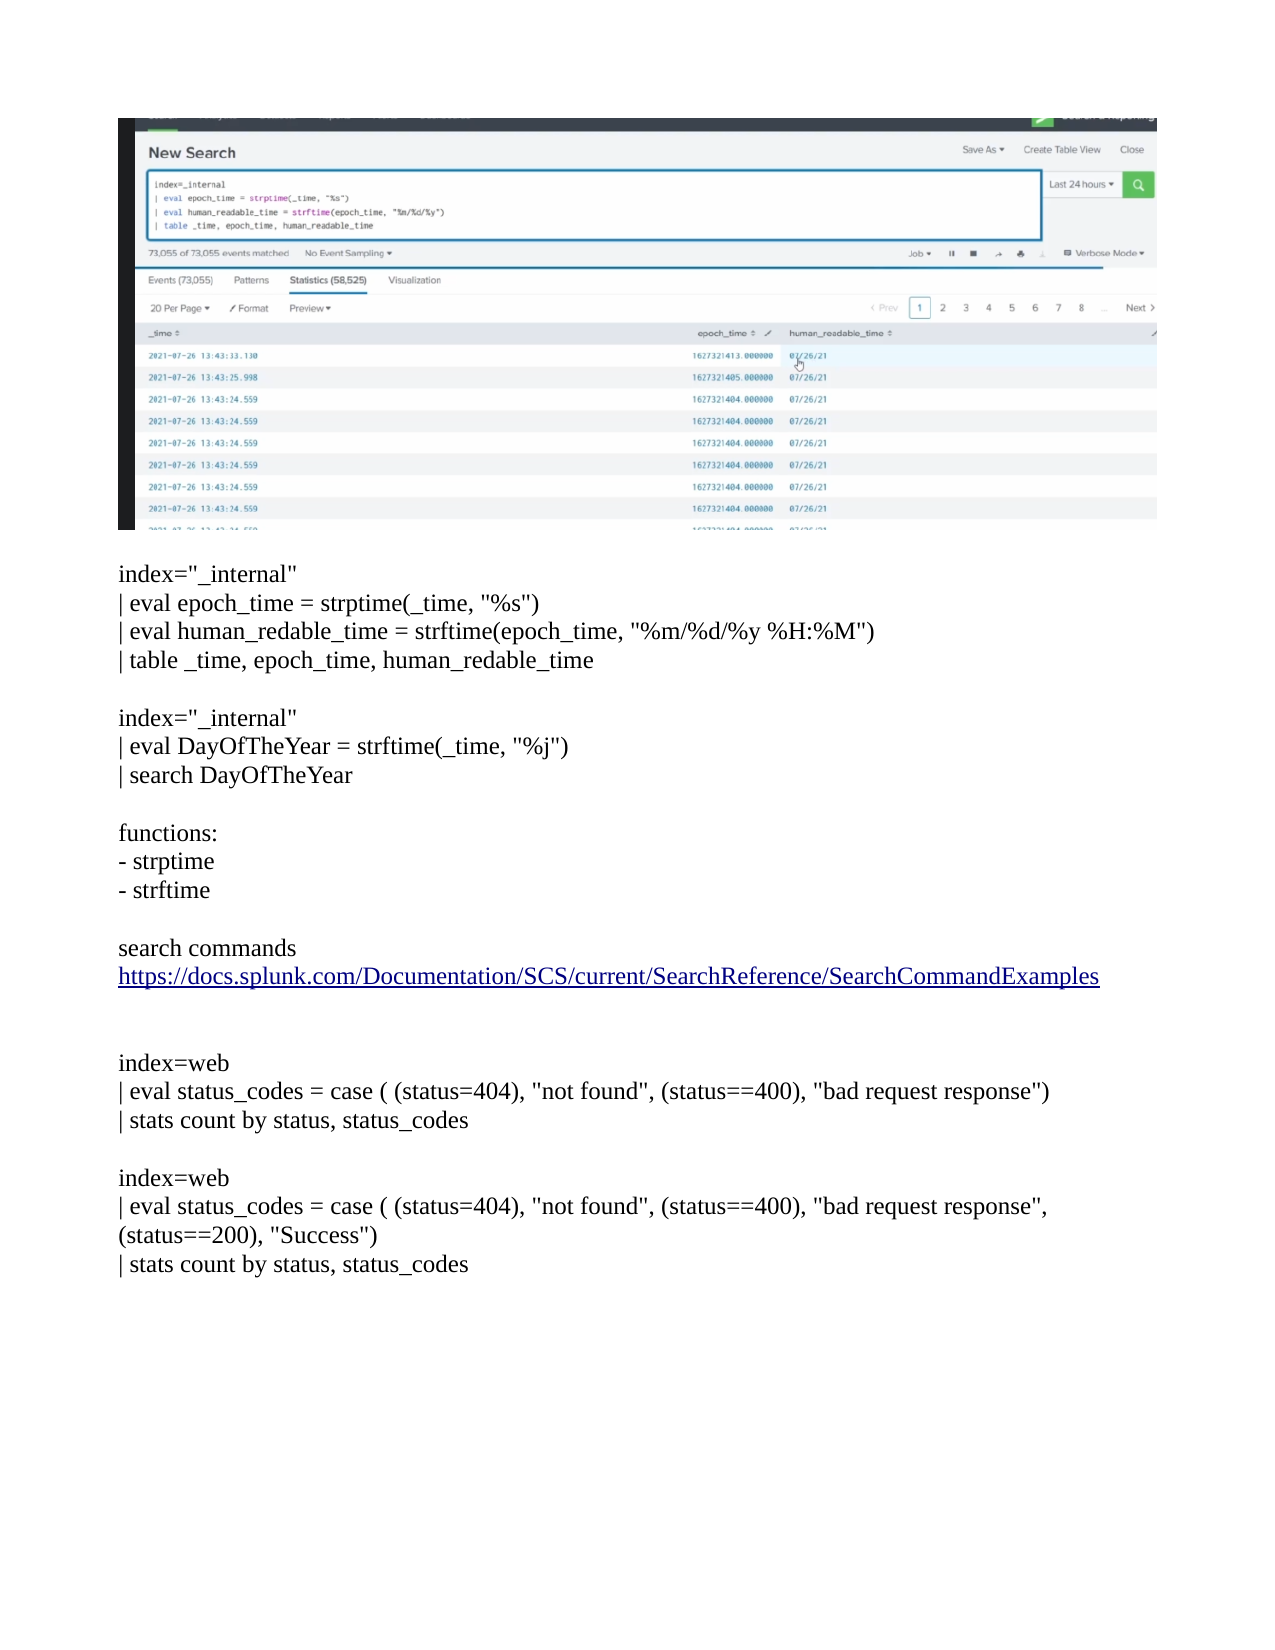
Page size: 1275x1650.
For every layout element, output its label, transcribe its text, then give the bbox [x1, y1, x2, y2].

picture [118, 118, 1157, 530]
text - strftime [118, 875, 1157, 904]
text index=web [118, 1048, 1157, 1076]
text | table _time, epoch_time, human_redable_time [118, 645, 1157, 674]
text | eval status_codes = case ( (status=404), "not found", (status==400), "bad request response", (status==200), "Success") [118, 1191, 1157, 1249]
text | search DayOfTheYear [118, 760, 1157, 789]
text functions: [118, 818, 1157, 846]
text | eval human_redable_time = strftime(epoch_time, "%m/%d/%y %H:%M") [118, 616, 1157, 645]
text - strptime [118, 846, 1157, 875]
text index="_internal" [118, 559, 1157, 588]
text | eval status_codes = case ( (status=404), "not found", (status==400), "bad request response") [118, 1076, 1157, 1105]
text | eval epoch_time = strptime(_time, "%s") [118, 588, 1157, 616]
text | stats count by status, status_codes [118, 1105, 1157, 1134]
text https://docs.splunk.com/Documentation/SCS/current/SearchReference/SearchCommandExamples [118, 961, 1157, 990]
text index=web [118, 1163, 1157, 1191]
text index="_internal" [118, 703, 1157, 731]
text | stats count by status, status_codes [118, 1249, 1157, 1278]
text | eval DayOfTheYear = strftime(_time, "%j") [118, 731, 1157, 760]
text search commands [118, 933, 1157, 961]
